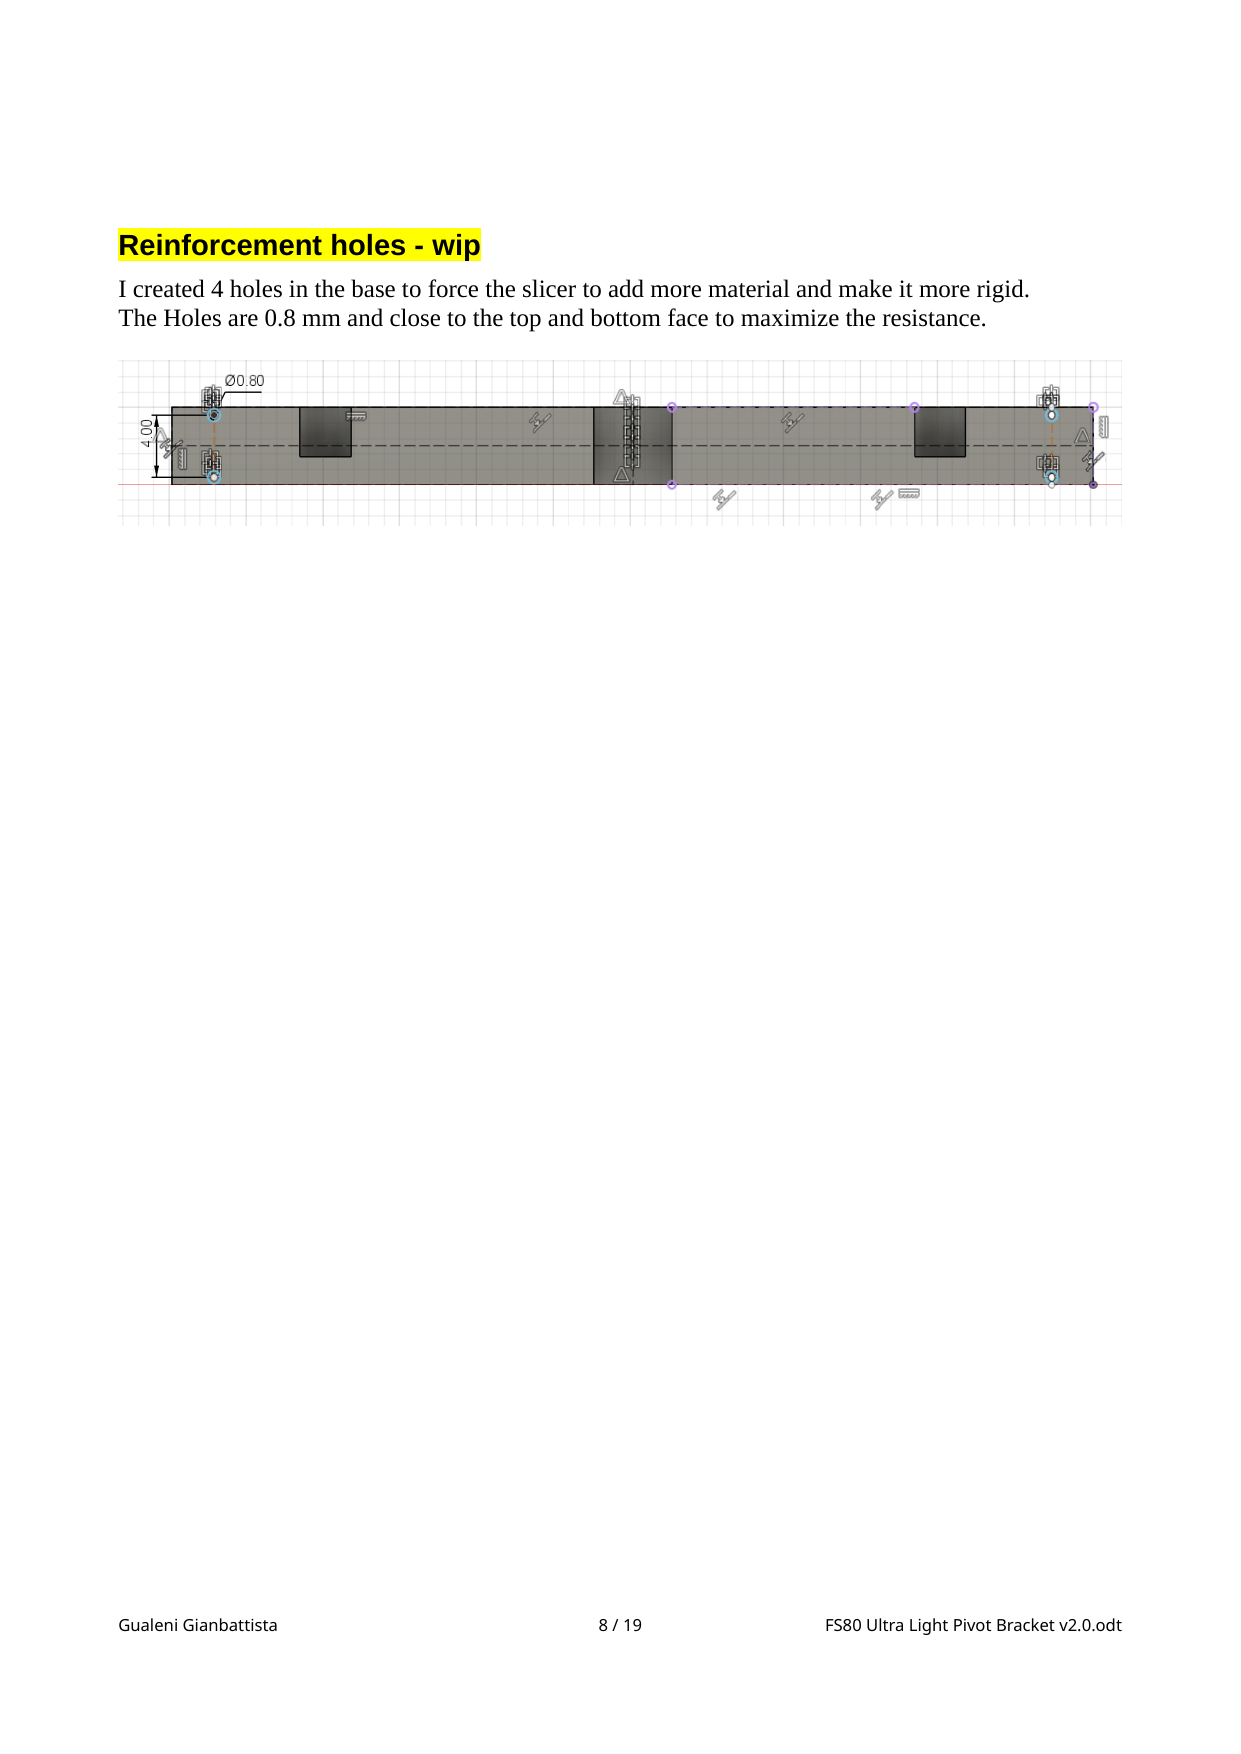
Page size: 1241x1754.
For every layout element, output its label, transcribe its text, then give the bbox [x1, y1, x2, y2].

text The Holes are 0.8 mm and close to the top and bottom face to maximize the resistance. [118, 303, 1122, 331]
subtitle Reinforcement holes - wip [118, 228, 1122, 261]
picture [118, 360, 1123, 526]
text I created 4 holes in the base to force the slicer to add more material and make it more rigid. [118, 274, 1122, 303]
